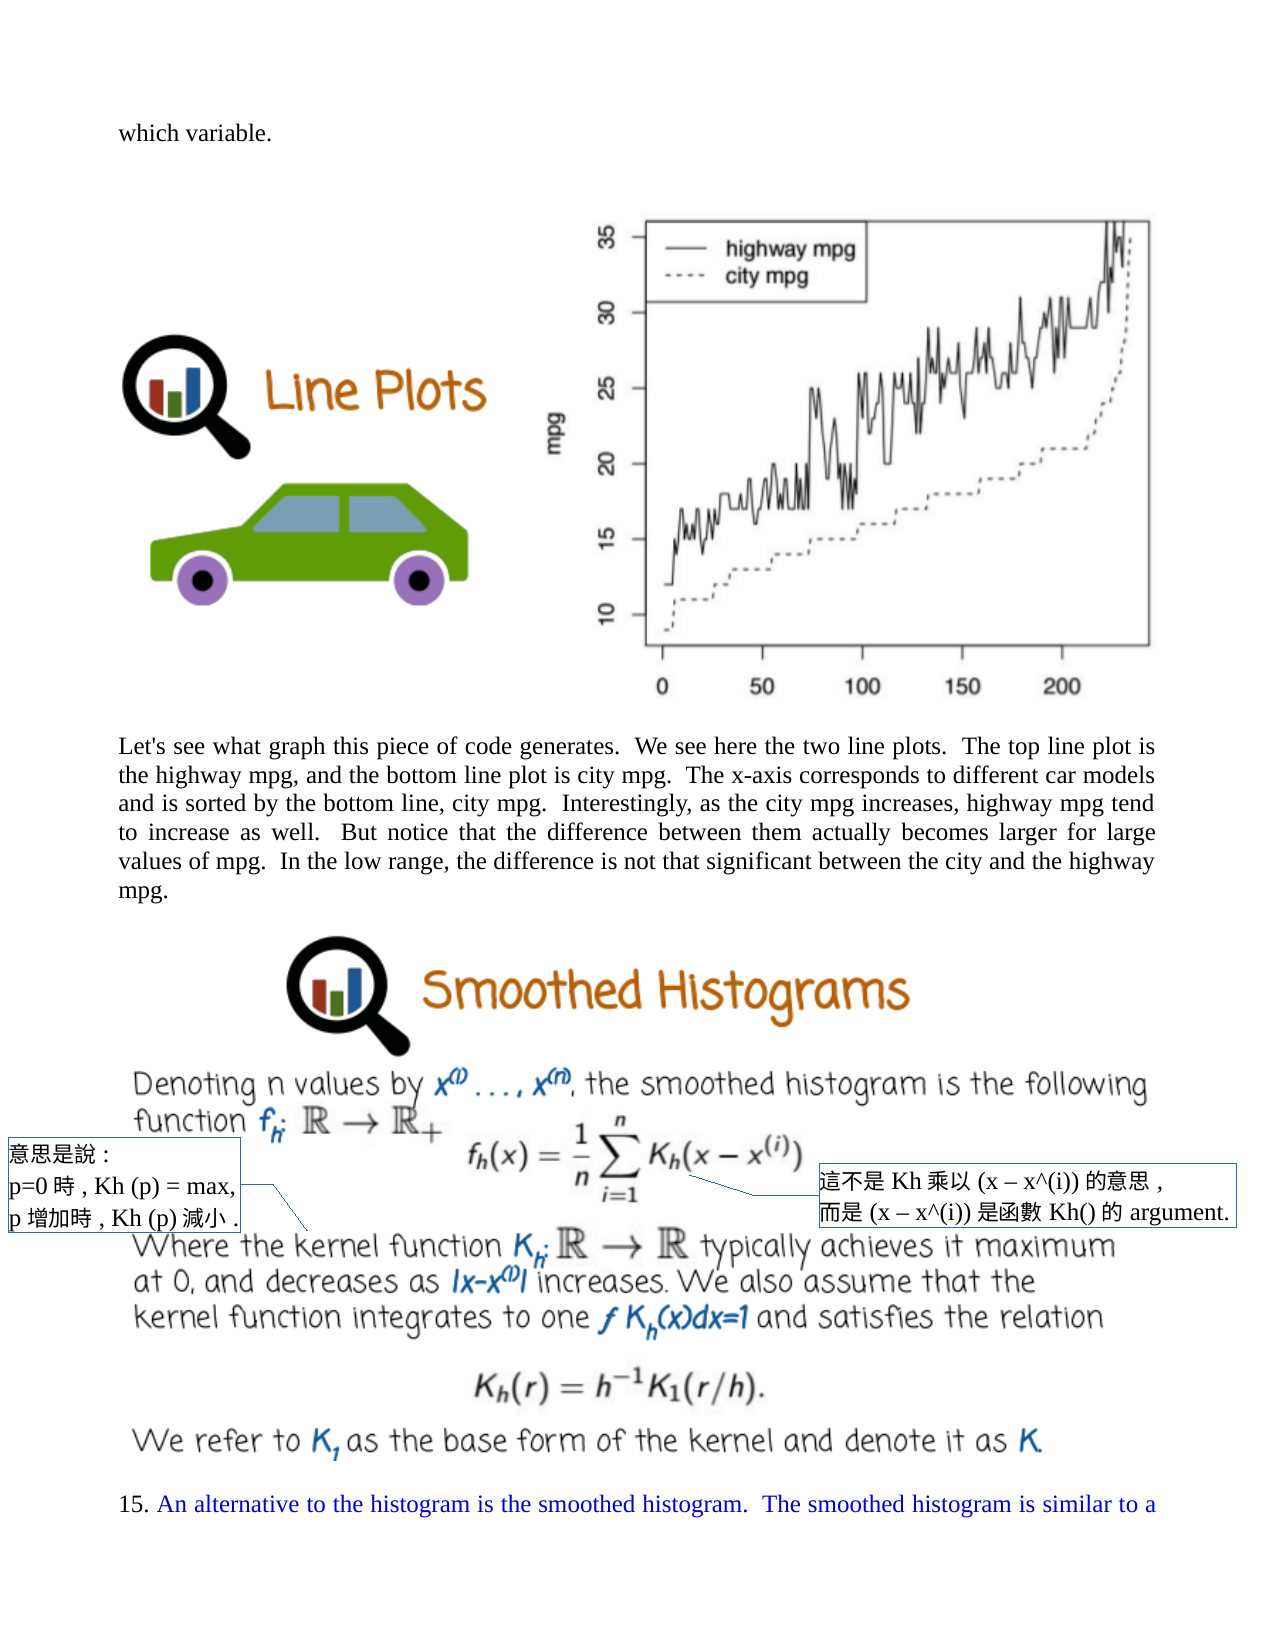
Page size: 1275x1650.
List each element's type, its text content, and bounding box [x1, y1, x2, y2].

text Let's see what graph this piece of code generates. We see here the two line plots. The top line plot is the highway mpg, and the bottom line plot is city mpg. The x-axis corresponds to different car models and is sorted by the bottom line, city mpg. Interestingly, as the city mpg increases, highway mpg tend to increase as well. But notice that the difference between them actually becomes larger for large values of mpg. In the low range, the difference is not that significant between the city and the highway mpg. [118, 731, 1157, 903]
text which variable. [118, 118, 1157, 147]
picture [118, 932, 1157, 1461]
picture [118, 1138, 240, 1232]
picture [118, 204, 1157, 703]
text 15. An alternative to the histogram is the smoothed histogram. The smoothed histogram is similar to a [118, 1489, 1157, 1518]
picture [820, 1164, 1157, 1227]
